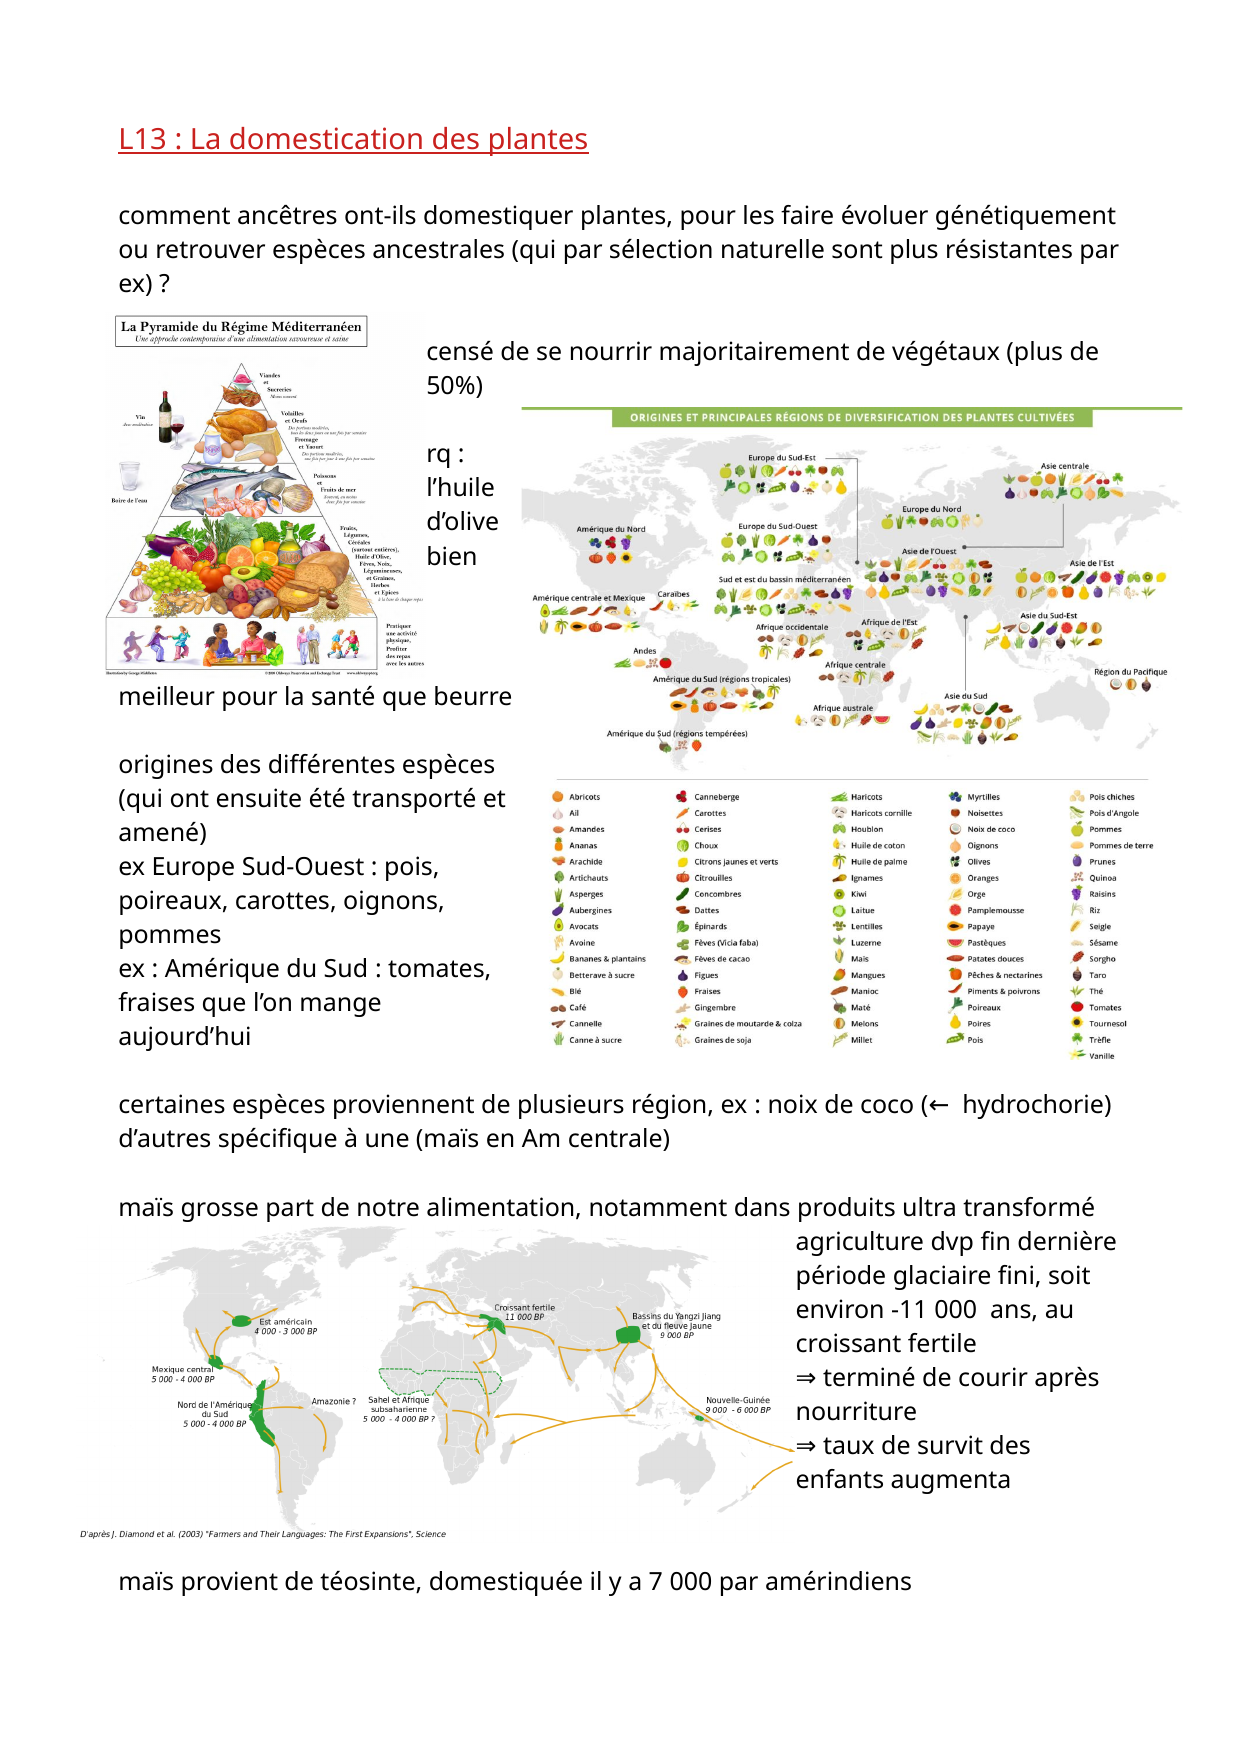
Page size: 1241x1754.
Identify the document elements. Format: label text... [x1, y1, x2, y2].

text agriculture dvp fin dernière période glaciaire fini, soit environ -11 000 ans, au croissant fertile [118, 1223, 1122, 1359]
text ⇒ terminé de courir après nourriture [796, 1359, 1122, 1428]
text censé de se nourrir majoritairement de végétaux (plus de 50%) [426, 334, 1122, 402]
picture [521, 407, 1183, 1060]
text certaines espèces proviennent de plusieurs région, ex : noix de coco (← hydrochorie) [118, 1087, 1122, 1121]
text L13 : La domestication des plantes [118, 118, 1122, 158]
text rq : l’huile d’olive bien meilleur pour la santé que beurre [118, 436, 521, 712]
text ex Europe Sud-Ouest : pois, poireaux, carottes, oignons, pommes [118, 848, 521, 951]
picture [76, 1225, 796, 1543]
picture [104, 312, 426, 679]
text comment ancêtres ont-ils domestiquer plantes, pour les faire évoluer génétiquement ou retrouver espèces ancestrales (qui par sélection naturelle sont plus résistantes par ex) ? [118, 197, 1122, 300]
text maïs grosse part de notre alimentation, notamment dans produits ultra transformé [118, 1189, 1122, 1223]
text origines des différentes espèces (qui ont ensuite été transporté et amené) [118, 746, 521, 848]
text d’autres spécifique à une (maïs en Am centrale) [118, 1121, 1122, 1155]
text maïs provient de téosinte, domestiquée il y a 7 000 par amérindiens [118, 1564, 1122, 1598]
text ⇒ taux de survit des enfants augmenta [796, 1428, 1122, 1496]
text ex : Amérique du Sud : tomates, fraises que l’on mange aujourd’hui [118, 951, 521, 1053]
